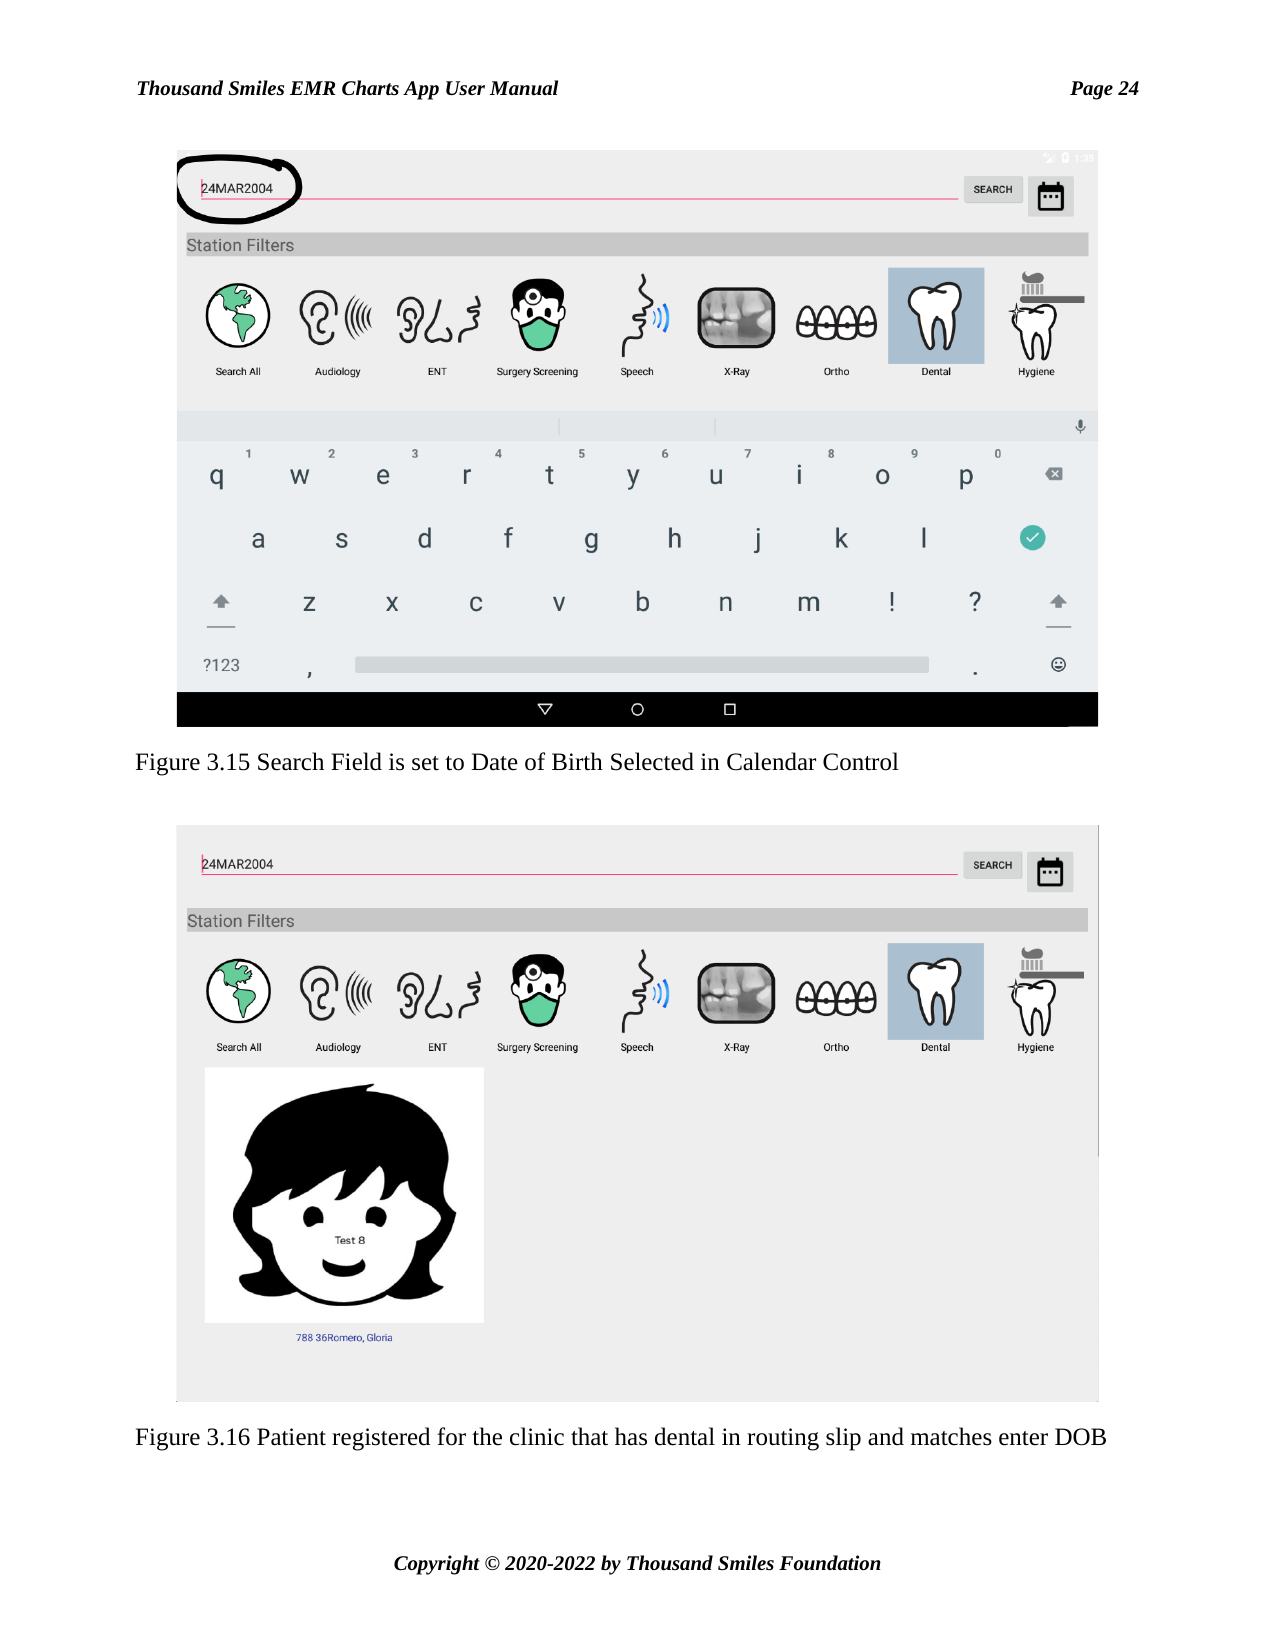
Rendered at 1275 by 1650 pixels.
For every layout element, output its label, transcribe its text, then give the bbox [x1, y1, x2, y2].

picture [176, 150, 1099, 727]
picture [176, 825, 1099, 1402]
text Figure 3.15 Search Field is set to Date of Birth Selected in Calendar Control [135, 750, 1140, 775]
text Figure 3.16 Patient registered for the clinic that has dental in routing slip and matches enter DOB [135, 1425, 1140, 1450]
